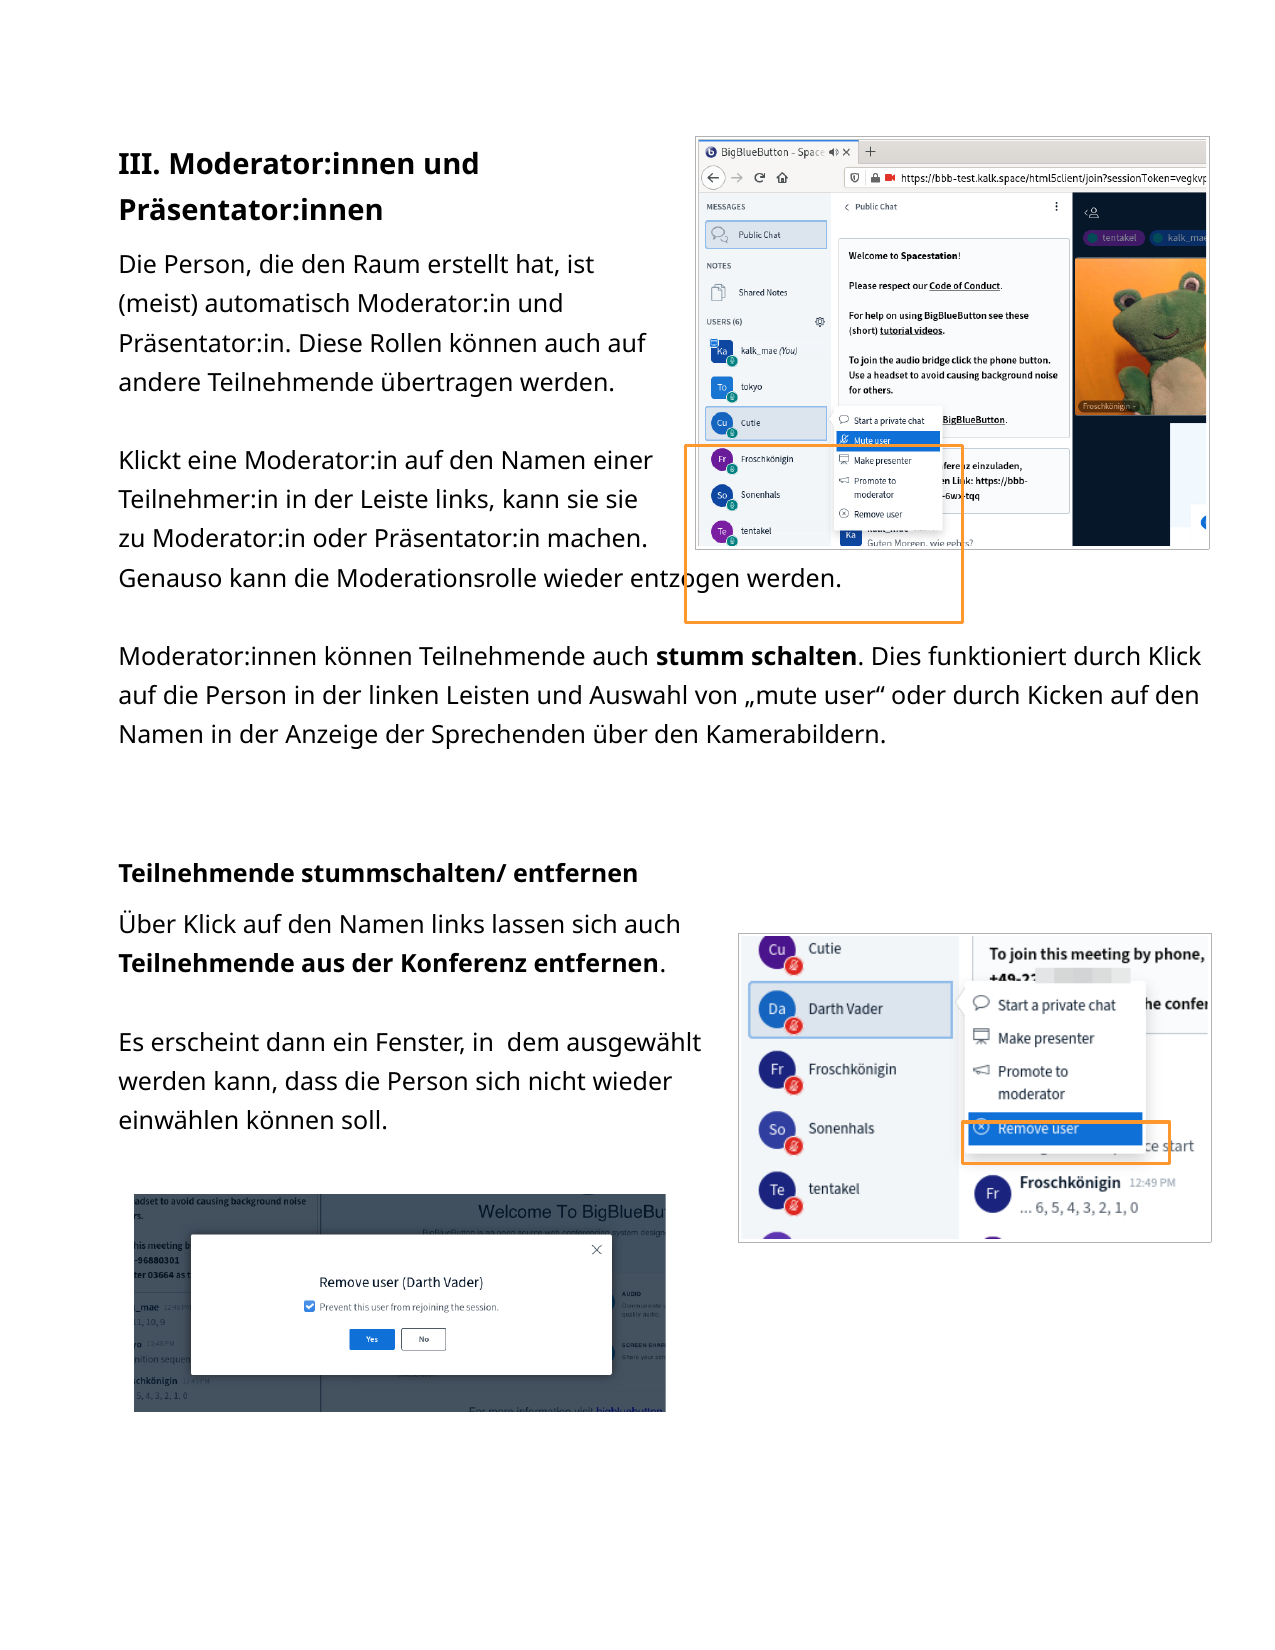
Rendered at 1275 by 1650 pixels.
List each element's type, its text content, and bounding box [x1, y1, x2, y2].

subtitle III. Moderator:innen und Präsentator:innen [118, 143, 695, 228]
text Klickt eine Moderator:in auf den Namen einer Teilnehmer:in in der Leiste links, kann sie sie zu Moderator:in oder Präsentator:in machen. Genauso kann die Moderationsrolle wieder entzogen werden. [964, 443, 1216, 594]
text [739, 934, 1211, 1242]
text Klickt eine Moderator:in auf den Namen einer Teilnehmer:in in der Leiste links, kann sie sie zu Moderator:in oder Präsentator:in machen. Genauso kann die Moderationsrolle wieder entzogen werden. [699, 443, 1206, 546]
text Moderator:innen können Teilnehmende auch stumm schalten. Dies funktioniert durch Klick auf die Person in der linken Leisten und Auswahl von „mute user“ oder durch Kicken auf den Namen in der Anzeige der Sprechenden über den Kamerabildern. [118, 638, 1216, 751]
text Es erscheint dann ein Fenster, in dem ausgewählt werden kann, dass die Person sich nicht wieder einwählen können soll. [118, 1024, 738, 1137]
text Die Person, die den Raum erstellt hat, ist (meist) automatisch Moderator:in und Präsentator:in. Diese Rollen können auch auf andere Teilnehmende übertragen werden. [118, 247, 695, 398]
subtitle Teilnehmende stummschalten/ entfernen [118, 855, 1216, 889]
text Klickt eine Moderator:in auf den Namen einer Teilnehmer:in in der Leiste links, kann sie sie zu Moderator:in oder Präsentator:in machen. Genauso kann die Moderationsrolle wieder entzogen werden. [118, 443, 695, 594]
text Klickt eine Moderator:in auf den Namen einer Teilnehmer:in in der Leiste links, kann sie sie zu Moderator:in oder Präsentator:in machen. Genauso kann die Moderationsrolle wieder entzogen werden. [687, 447, 961, 594]
text Klickt eine Moderator:in auf den Namen einer Teilnehmer:in in der Leiste links, kann sie sie zu Moderator:in oder Präsentator:in machen. Genauso kann die Moderationsrolle wieder entzogen werden. [699, 447, 961, 546]
text Über Klick auf den Namen links lassen sich auch Teilnehmende aus der Konferenz entfernen. [118, 907, 1216, 980]
subtitle [696, 137, 1209, 549]
text [699, 247, 1206, 398]
picture [134, 1194, 666, 1412]
picture [741, 936, 1208, 1239]
